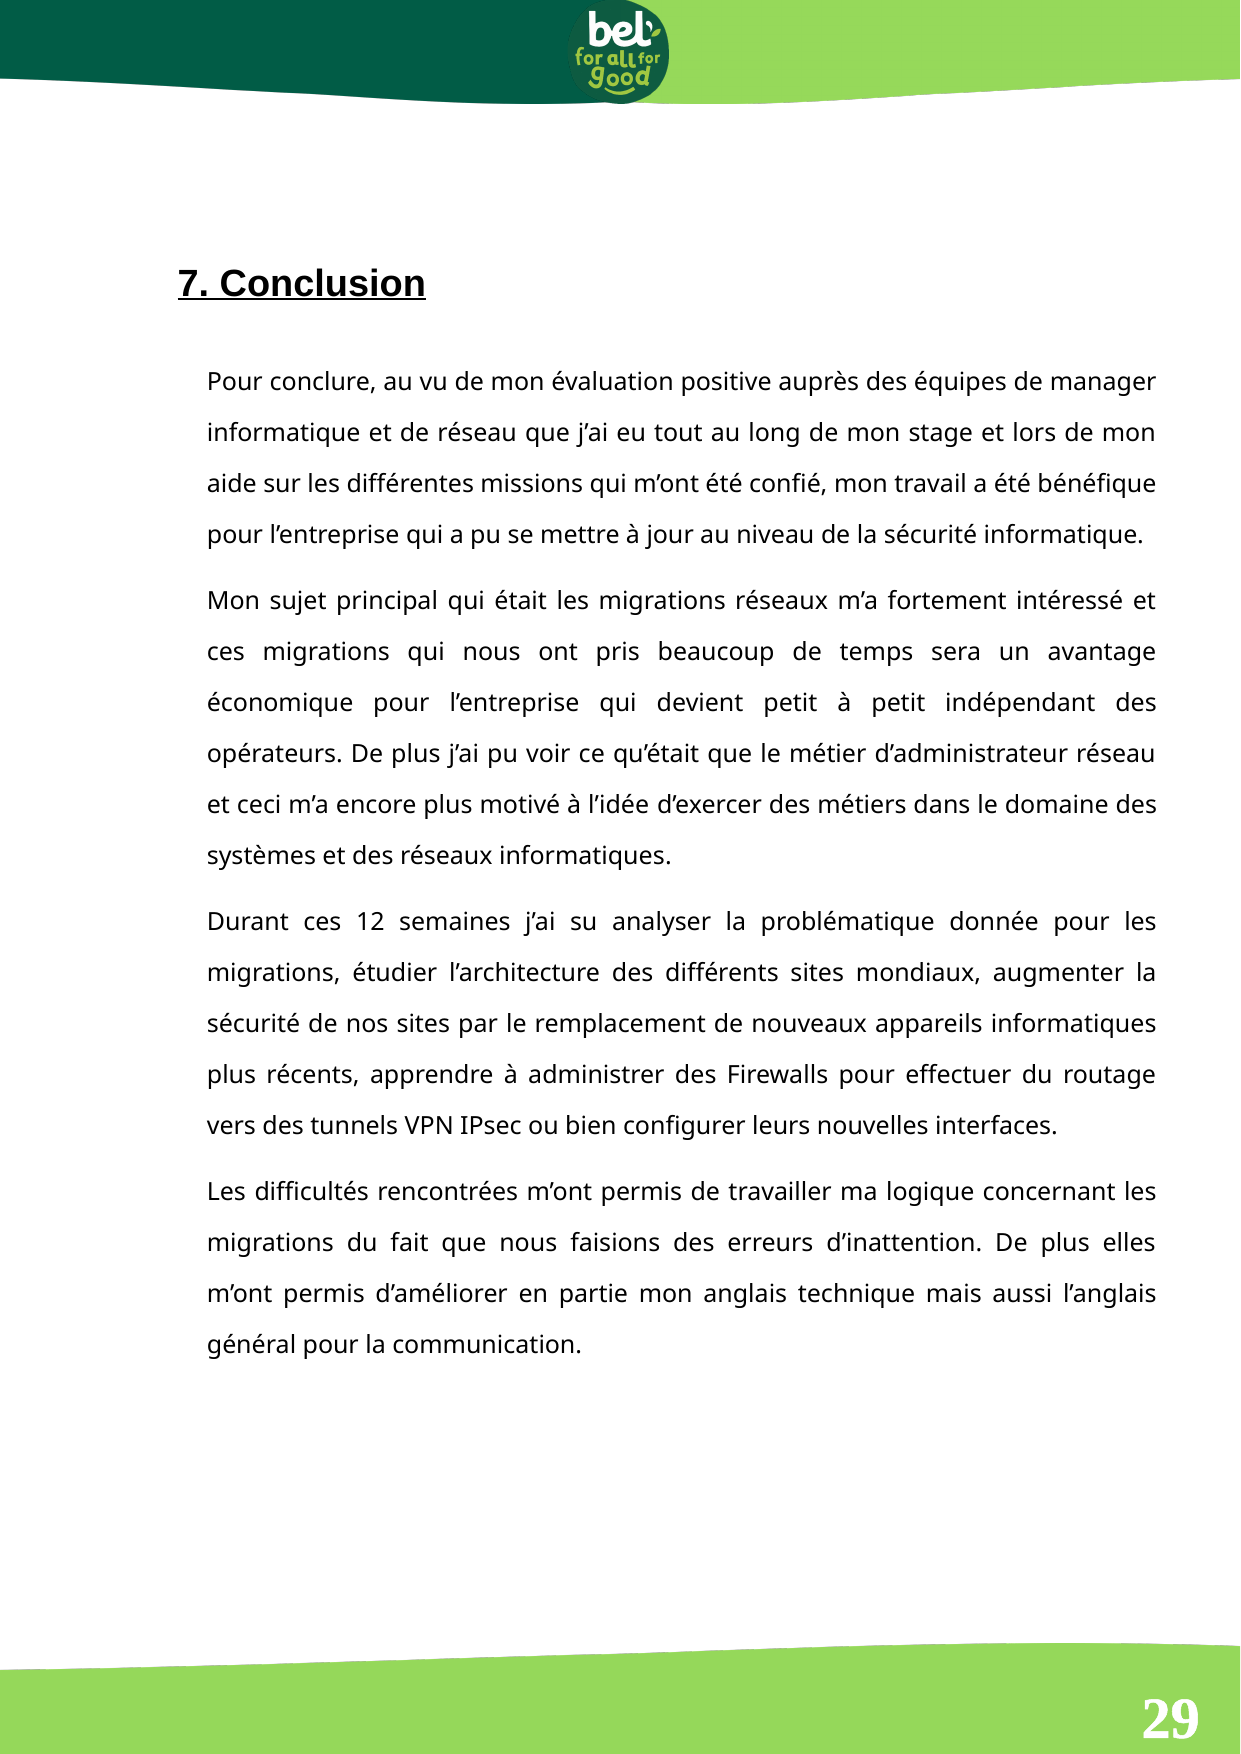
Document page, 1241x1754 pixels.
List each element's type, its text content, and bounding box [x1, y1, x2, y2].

text Durant ces 12 semaines j’ai su analyser la problématique donnée pour les migrations, étudier l’architecture des différents sites mondiaux, augmenter la sécurité de nos sites par le remplacement de nouveaux appareils informatiques plus récents, apprendre à administrer des Firewalls pour effectuer du routage vers des tunnels VPN IPsec ou bien configurer leurs nouvelles interfaces. [177, 856, 1181, 1126]
text Pour conclure, au vu de mon évaluation positive auprès des équipes de manager informatique et de réseau que j’ai eu tout au long de mon stage et lors de mon aide sur les différentes missions qui m’ont été confié, mon travail a été bénéfique pour l’entreprise qui a pu se mettre à jour au niveau de la sécurité informatique. [177, 317, 1181, 535]
picture [0, 0, 1240, 104]
text Les difficultés rencontrées m’ont permis de travailler ma logique concernant les migrations du fait que nous faisions des erreurs d’inattention. De plus elles m’ont permis d’améliorer en partie mon anglais technique mais aussi l’anglais général pour la communication. [177, 1126, 1181, 1360]
picture [0, 1643, 1241, 1754]
text Mon sujet principal qui était les migrations réseaux m’a fortement intéressé et ces migrations qui nous ont pris beaucoup de temps sera un avantage économique pour l’entreprise qui devient petit à petit indépendant des opérateurs. De plus j’ai pu voir ce qu’était que le métier d’administrateur réseau et ceci m’a encore plus motivé à l’idée d’exercer des métiers dans le domaine des systèmes et des réseaux informatiques. [177, 535, 1181, 856]
subtitle 7. Conclusion [177, 260, 1181, 304]
